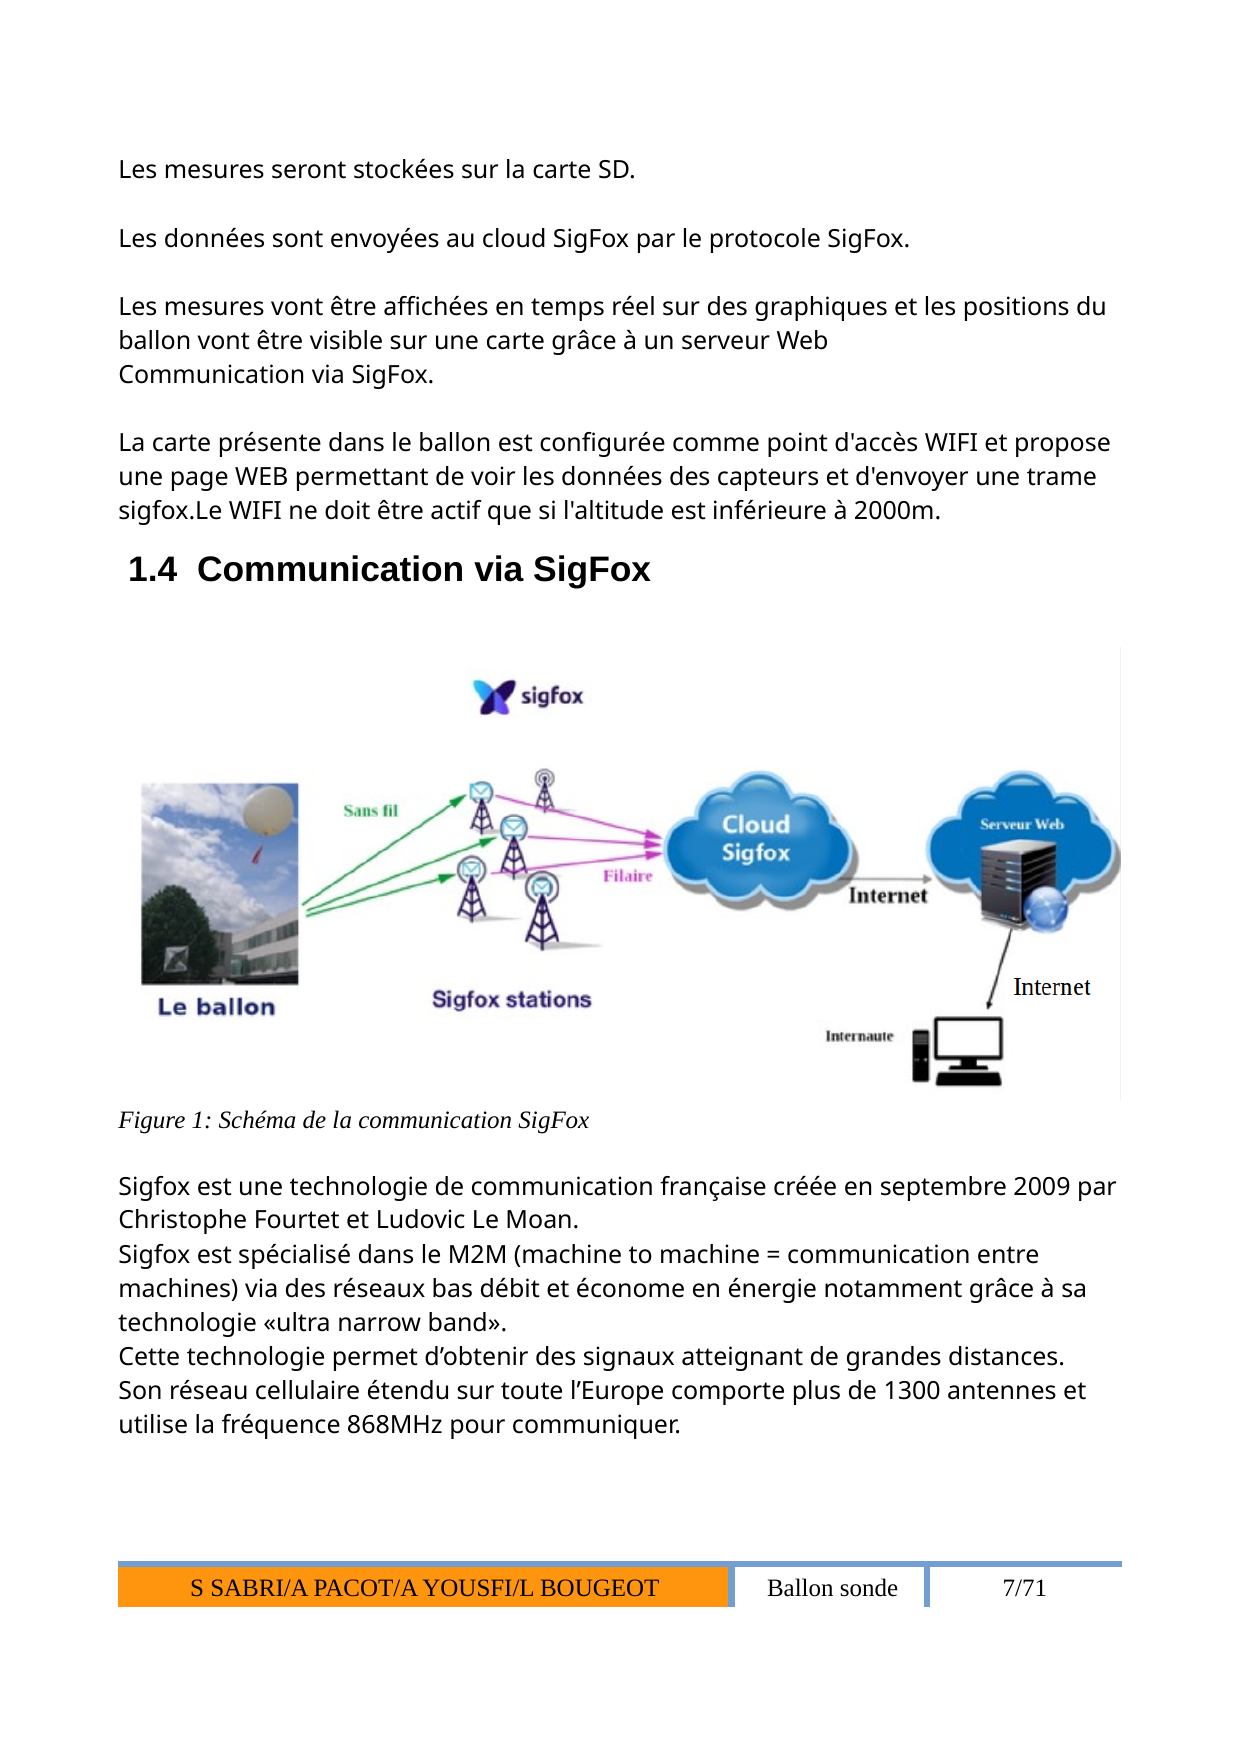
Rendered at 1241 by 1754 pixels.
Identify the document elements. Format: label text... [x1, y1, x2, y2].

picture [118, 647, 1123, 1100]
text Son réseau cellulaire étendu sur toute l’Europe comporte plus de 1300 antennes et utilise la fréquence 868MHz pour communiquer. [118, 1372, 1122, 1441]
text Les mesures vont être affichées en temps réel sur des graphiques et les positions du ballon vont être visible sur une carte grâce à un serveur Web [118, 288, 1122, 357]
text Les données sont envoyées au cloud SigFox par le protocole SigFox. [118, 220, 1122, 254]
text Communication via SigFox. [118, 357, 1122, 391]
subtitle Communication via SigFox [118, 548, 1122, 588]
text Cette technologie permet d’obtenir des signaux atteignant de grandes distances. [118, 1338, 1122, 1372]
text Sigfox est une technologie de communication française créée en septembre 2009 par Christophe Fourtet et Ludovic Le Moan. [118, 1168, 1122, 1236]
text Les mesures seront stockées sur la carte SD. [118, 152, 1122, 186]
text Figure 1: Schéma de la communication SigFox [118, 1100, 1122, 1134]
text Sigfox est spécialisé dans le M2M (machine to machine = communication entre machines) via des réseaux bas débit et économe en énergie notamment grâce à sa technologie «ultra narrow band». [118, 1236, 1122, 1338]
text La carte présente dans le ballon est configurée comme point d'accès WIFI et propose une page WEB permettant de voir les données des capteurs et d'envoyer une trame sigfox.Le WIFI ne doit être actif que si l'altitude est inférieure à 2000m. [118, 425, 1122, 527]
